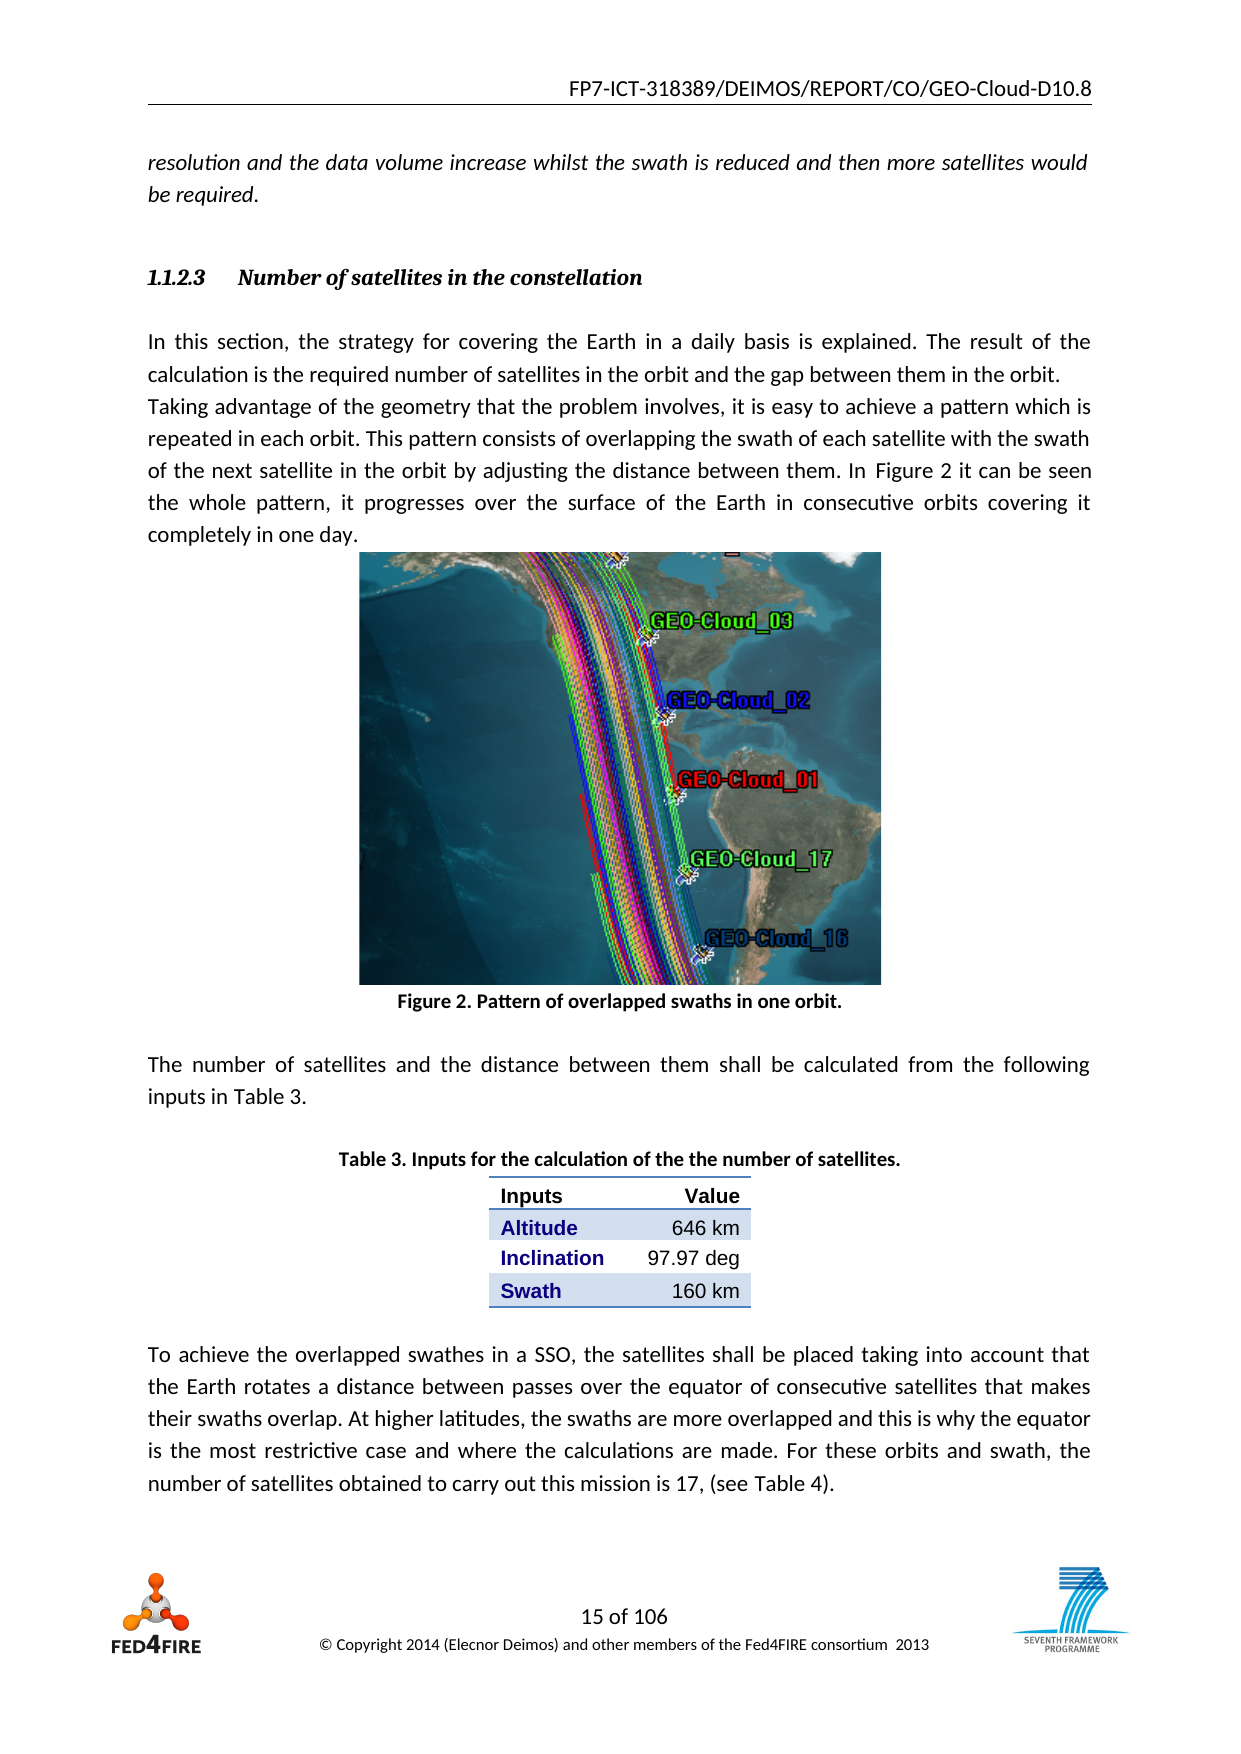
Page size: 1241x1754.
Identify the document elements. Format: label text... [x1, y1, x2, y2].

table_cell Inclination [489, 1240, 624, 1273]
table_cell 97.97 deg [624, 1240, 751, 1273]
text To achieve the overlapped swathes in a SSO, the satellites shall be placed taking into account that the Earth rotates a distance between passes over the equator of consecutive satellites that makes their swaths overlap. At higher latitudes, the swaths are more overlapped and this is why the equator is the most restrictive case and where the calculations are made. For these orbits and swath, the number of satellites obtained to carry out this mission is 17, (see Table 4). [148, 1340, 1092, 1497]
subtitle Number of satellites in the constellation [148, 265, 1092, 291]
text Figure 2. Pattern of overlapped swaths in one orbit. [148, 989, 1092, 1014]
table_cell Altitude [489, 1210, 624, 1240]
table_header Value [624, 1178, 751, 1208]
table_cell Swath [489, 1273, 624, 1306]
text Taking advantage of the geometry that the problem involves, it is easy to achieve a pattern which is repeated in each orbit. This pattern consists of overlapping the swath of each satellite with the swath of the next satellite in the orbit by adjusting the distance between them. In Figure 2 it can be seen the whole pattern, it progresses over the surface of the Earth in consecutive orbits covering it completely in one day. [148, 392, 1092, 549]
text resolution and the data volume increase whilst the swath is reduced and then more satellites would be required. [148, 148, 1092, 208]
text Table 3. Inputs for the calculation of the the number of satellites. [148, 1147, 1092, 1172]
text The number of satellites and the distance between them shall be calculated from the following inputs in Table 3. [148, 1050, 1092, 1110]
text In this section, the strategy for covering the Earth in a daily basis is explained. The result of the calculation is the required number of satellites in the orbit and the gap between them in the orbit. [148, 327, 1092, 388]
table_header Inputs [489, 1178, 624, 1208]
table_cell 160 km [624, 1273, 751, 1306]
table_cell 646 km [624, 1210, 751, 1240]
